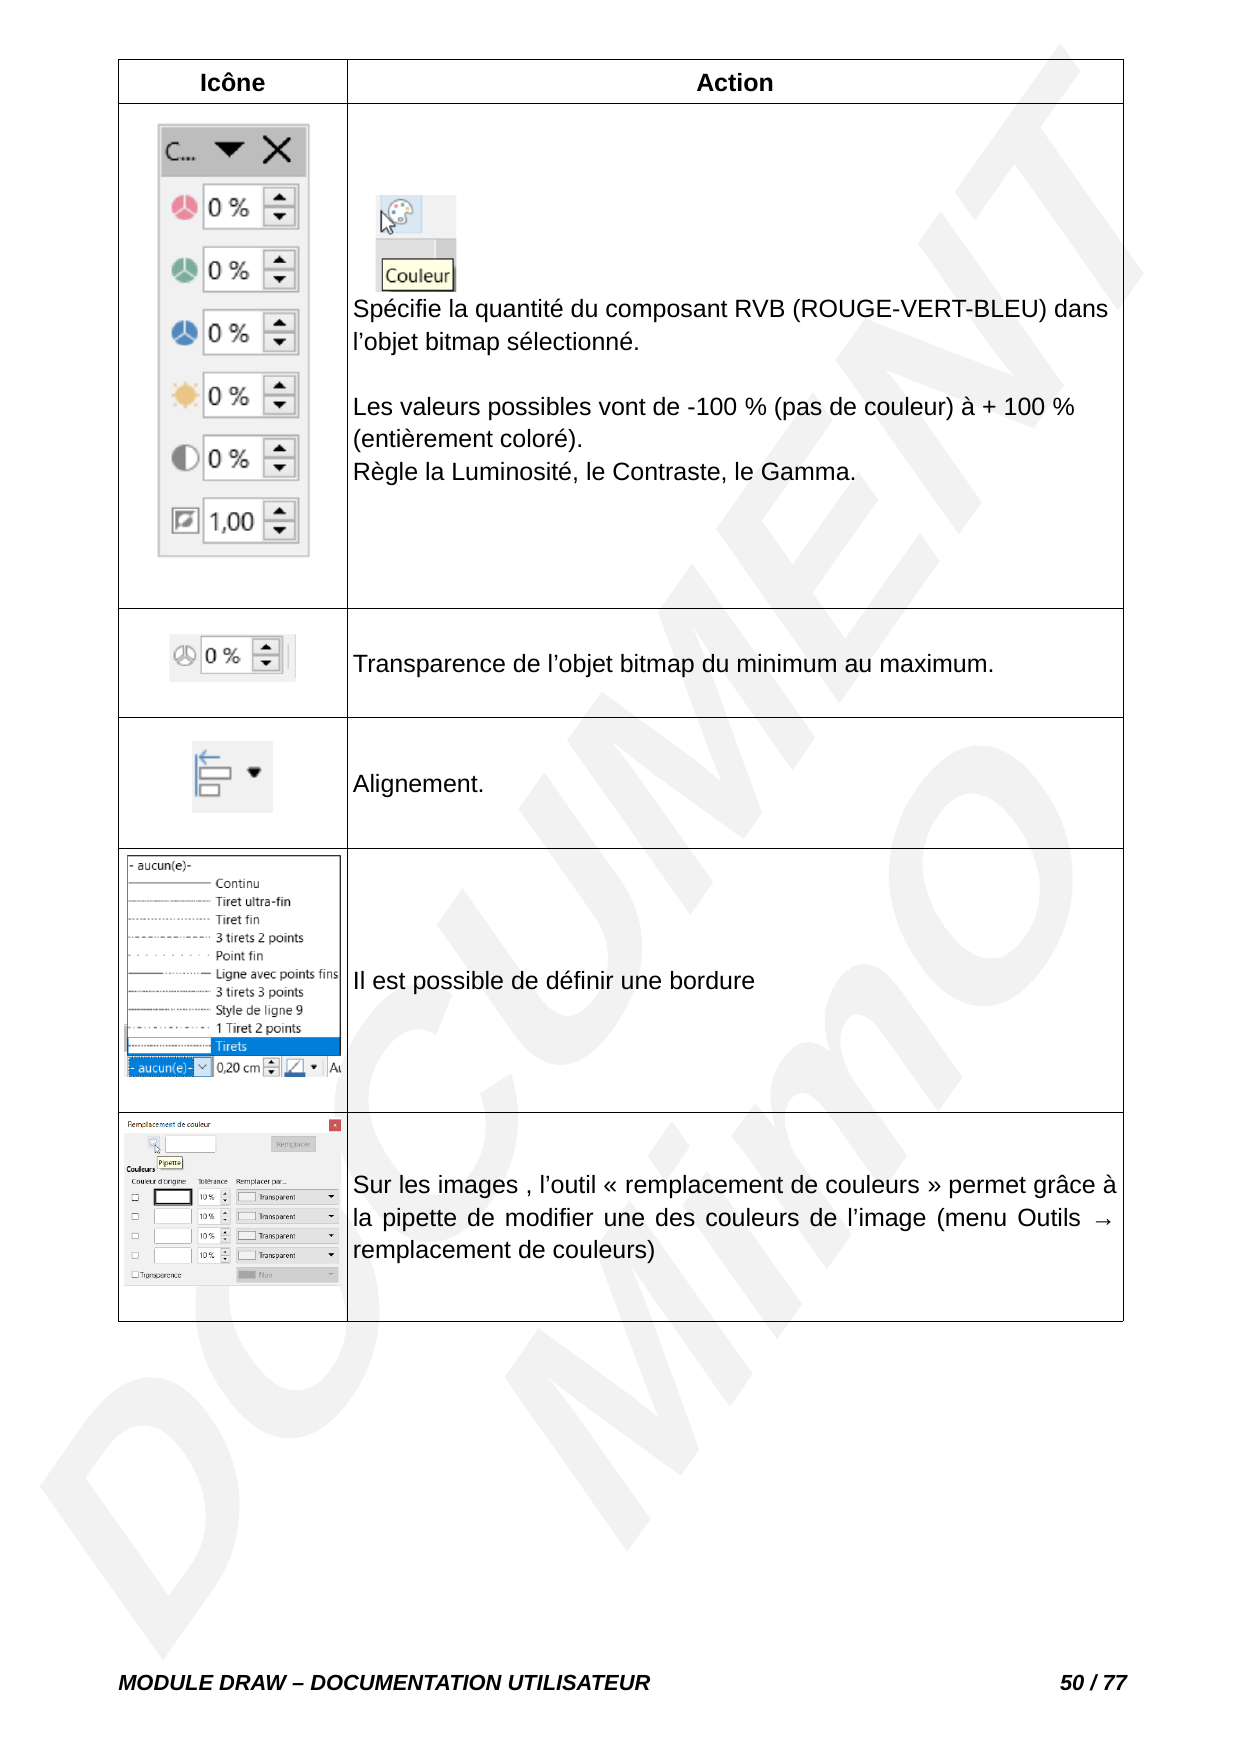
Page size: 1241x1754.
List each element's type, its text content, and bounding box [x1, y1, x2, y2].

table_cell Alignement. [348, 718, 1123, 848]
table_cell [119, 1113, 347, 1321]
picture [142, 112, 323, 573]
table_cell [119, 104, 347, 608]
picture [169, 634, 296, 682]
table_header Action [348, 60, 1123, 103]
table_header Icône [119, 60, 347, 103]
picture [124, 854, 342, 1077]
table_cell [119, 718, 347, 848]
table_cell [119, 849, 347, 1112]
table_cell Transparence de l’objet bitmap du minimum au maximum. [348, 609, 1123, 717]
table_cell [119, 609, 347, 717]
table_cell Sur les images , l’outil « remplacement de couleurs » permet grâce à la pipette de modifier une des couleurs de l’image (menu Outils → remplacement de couleurs) [348, 1113, 1123, 1321]
picture [124, 1117, 342, 1286]
table_cell Spécifie la quantité du composant RVB (ROUGE-VERT-BLEU) dans l’objet bitmap sélectionné. Les valeurs possibles vont de -100 % (pas de couleur) à + 100 % (entièrement coloré). Règle la Luminosité, le Contraste, le Gamma. [348, 104, 1123, 608]
table_cell Il est possible de définir une bordure [348, 849, 1123, 1112]
picture [192, 741, 273, 813]
picture [375, 195, 457, 292]
